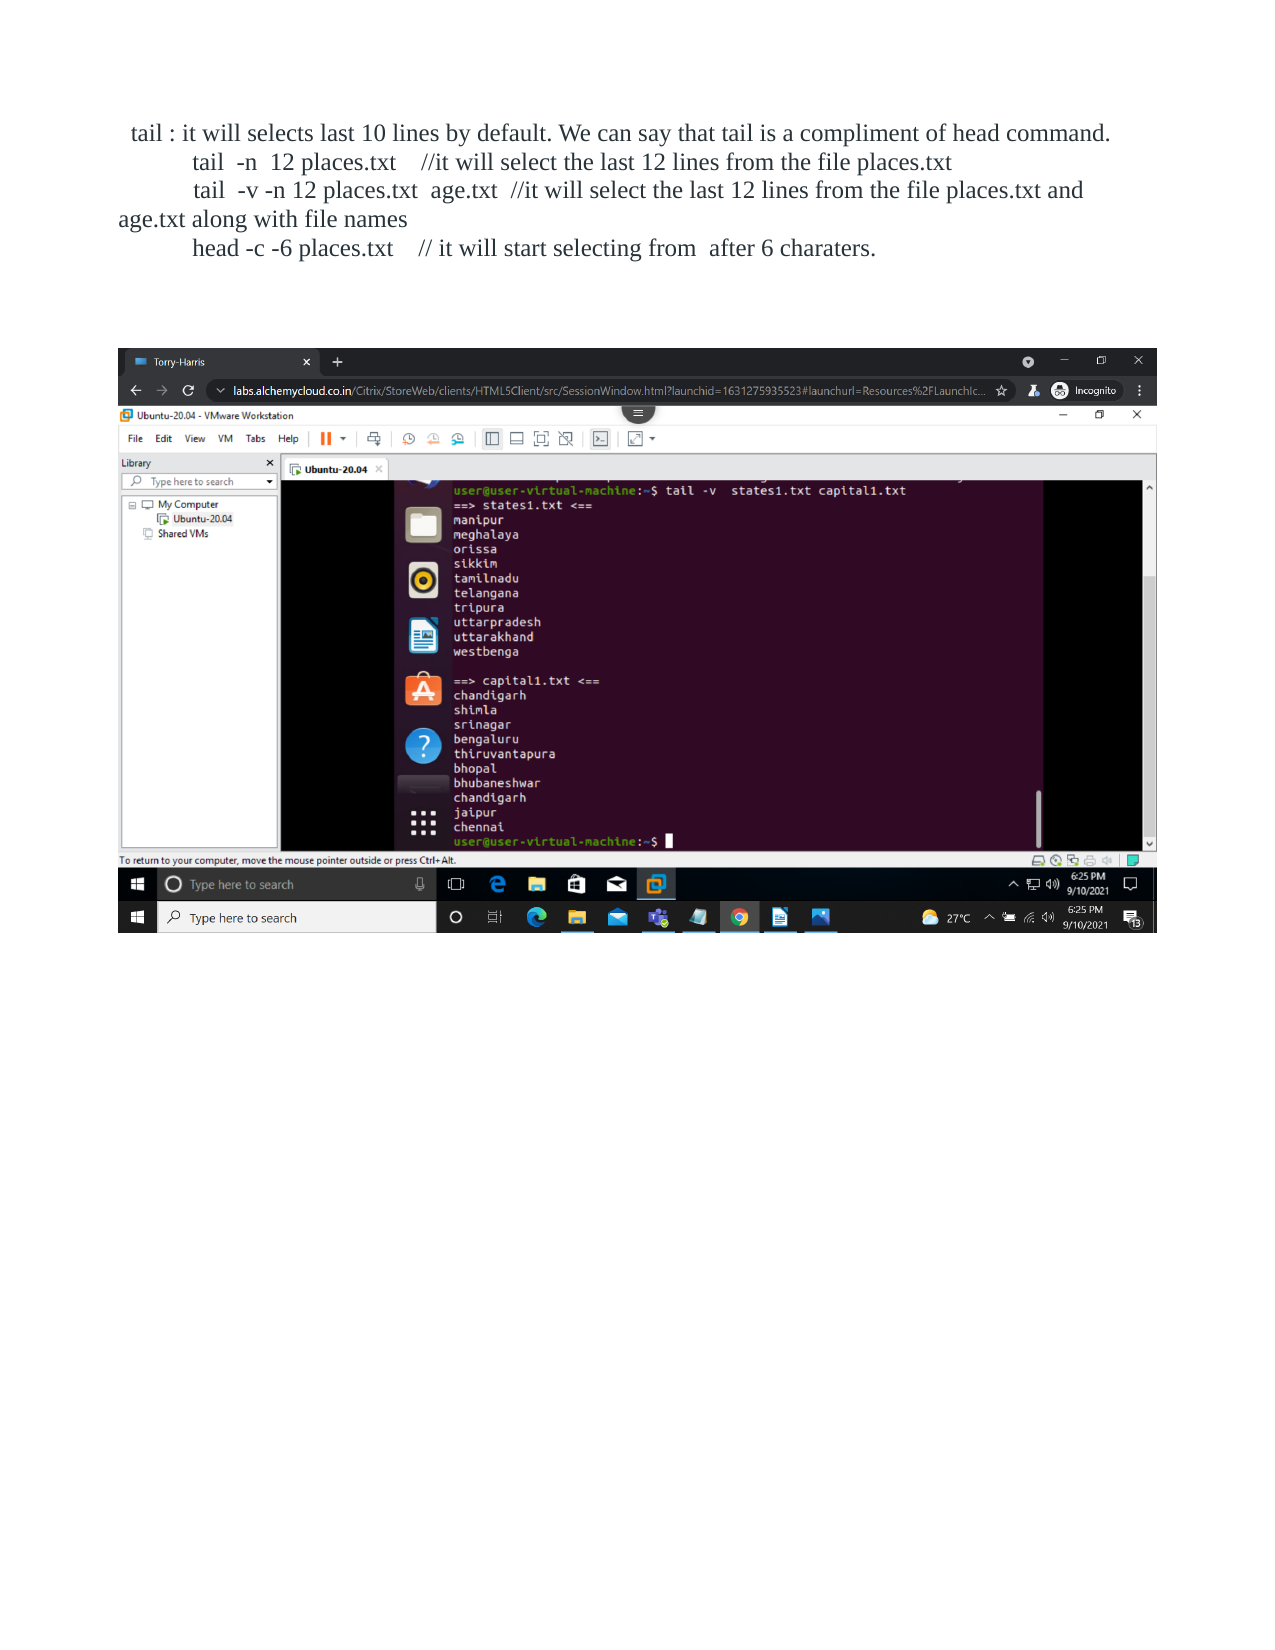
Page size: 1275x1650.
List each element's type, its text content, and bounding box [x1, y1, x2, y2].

text tail -v -n 12 places.txt age.txt //it will select the last 12 lines from the file places.txt and age.txt along with file names [118, 176, 1157, 233]
text tail : it will selects last 10 lines by default. We can say that tail is a compliment of head command. [118, 118, 1157, 147]
text head -c -6 places.txt // it will start selecting from after 6 charaters. [118, 233, 1157, 262]
picture [118, 348, 1157, 933]
text tail -n 12 places.txt //it will select the last 12 lines from the file places.txt [118, 147, 1157, 176]
